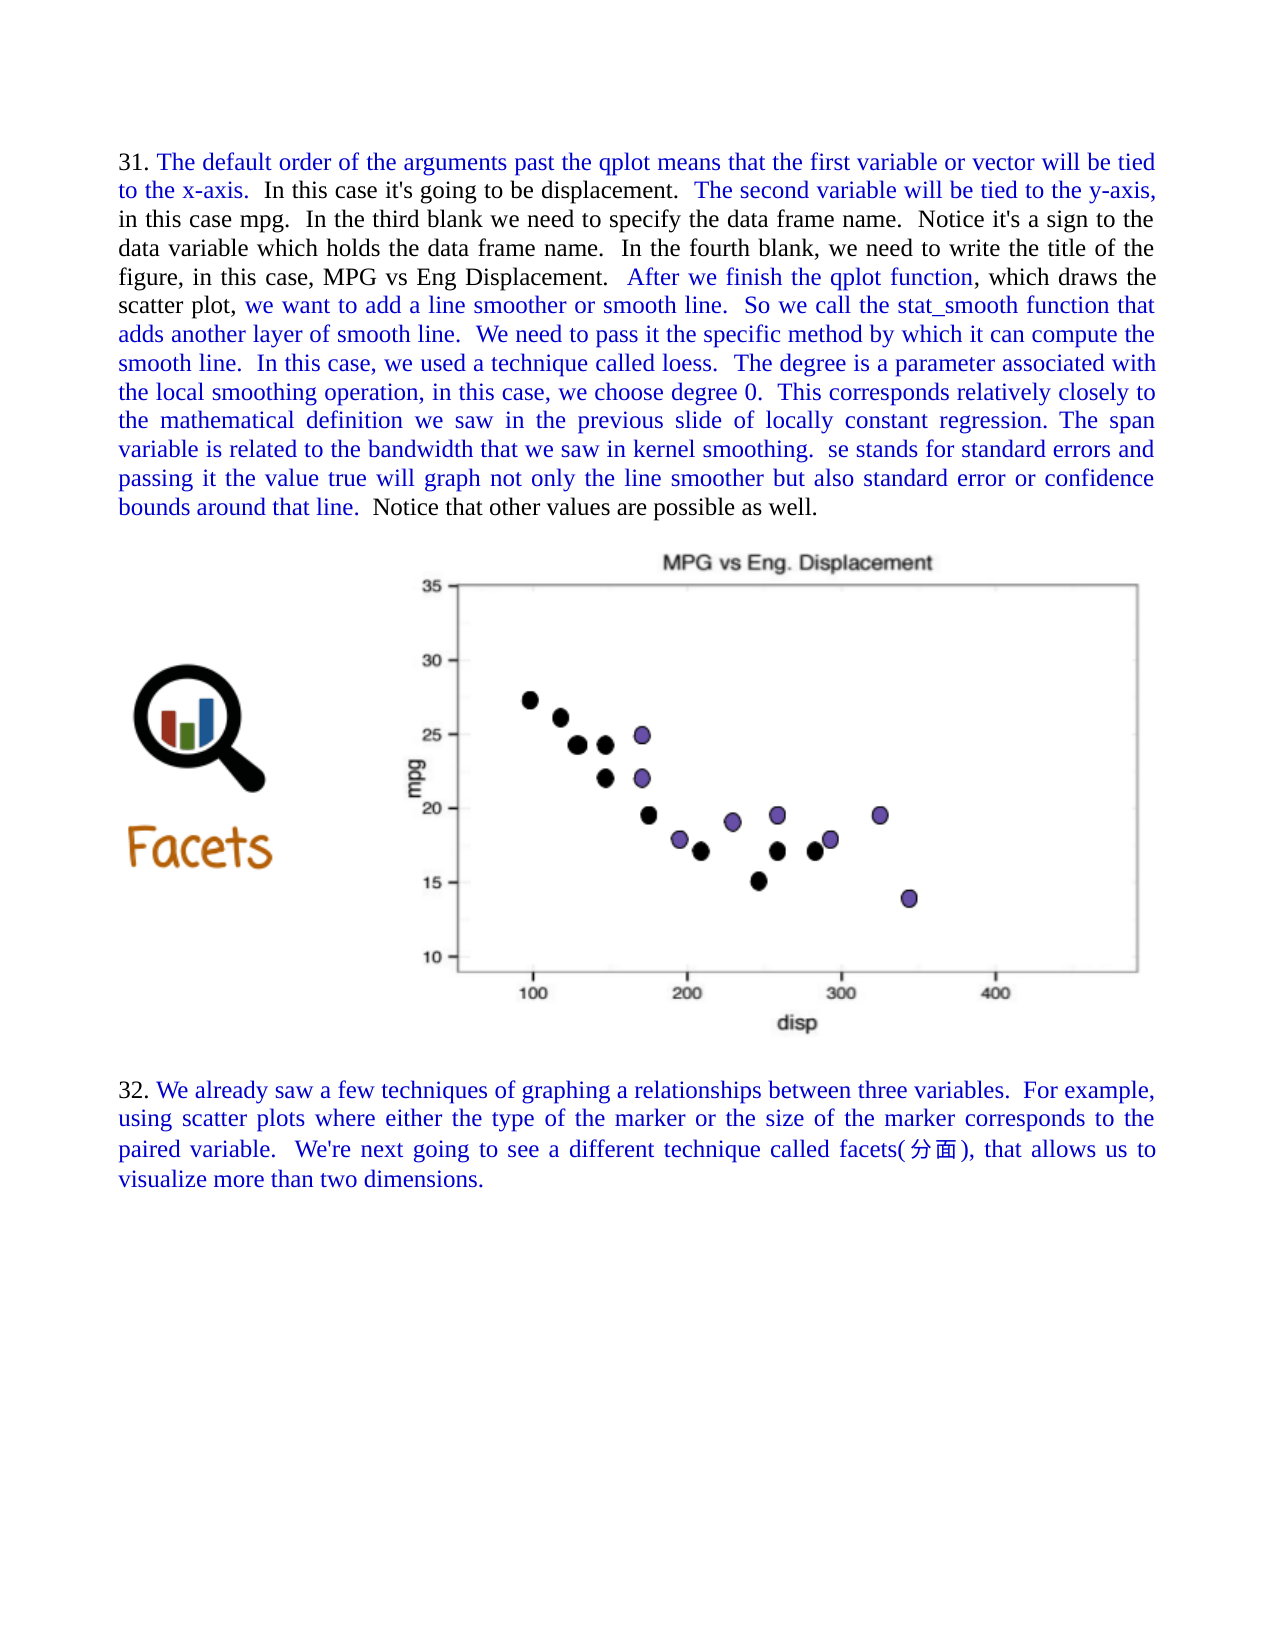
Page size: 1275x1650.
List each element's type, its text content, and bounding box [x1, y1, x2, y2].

text 32. We already saw a few techniques of graphing a relationships between three variables. For example, using scatter plots where either the type of the marker or the size of the marker corresponds to the paired variable. We're next going to see a different technique called facets(分面), that allows us to visualize more than two dimensions. [118, 1075, 1157, 1193]
text 31. The default order of the arguments past the qplot means that the first variable or vector will be tied to the x-axis. In this case it's going to be displacement. The second variable will be tied to the y-axis, in this case mpg. In the third blank we need to specify the data frame name. Notice it's a sign to the data variable which holds the data frame name. In the fourth blank, we need to write the title of the figure, in this case, MPG vs Eng Displacement. After we finish the qplot function, which draws the scatter plot, we want to add a line smoother or smooth line. So we call the stat_smooth function that adds another layer of smooth line. We need to pass it the specific method by which it can compute the smooth line. In this case, we used a technique called loess. The degree is a parameter associated with the local smoothing operation, in this case, we choose degree 0. This corresponds relatively closely to the mathematical definition we saw in the previous slide of locally constant regression. The span variable is related to the bandwidth that we saw in kernel smoothing. se stands for standard errors and passing it the value true will graph not only the line smoother but also standard error or confidence bounds around that line. Notice that other values are possible as well. [118, 147, 1157, 521]
picture [118, 549, 1157, 1046]
